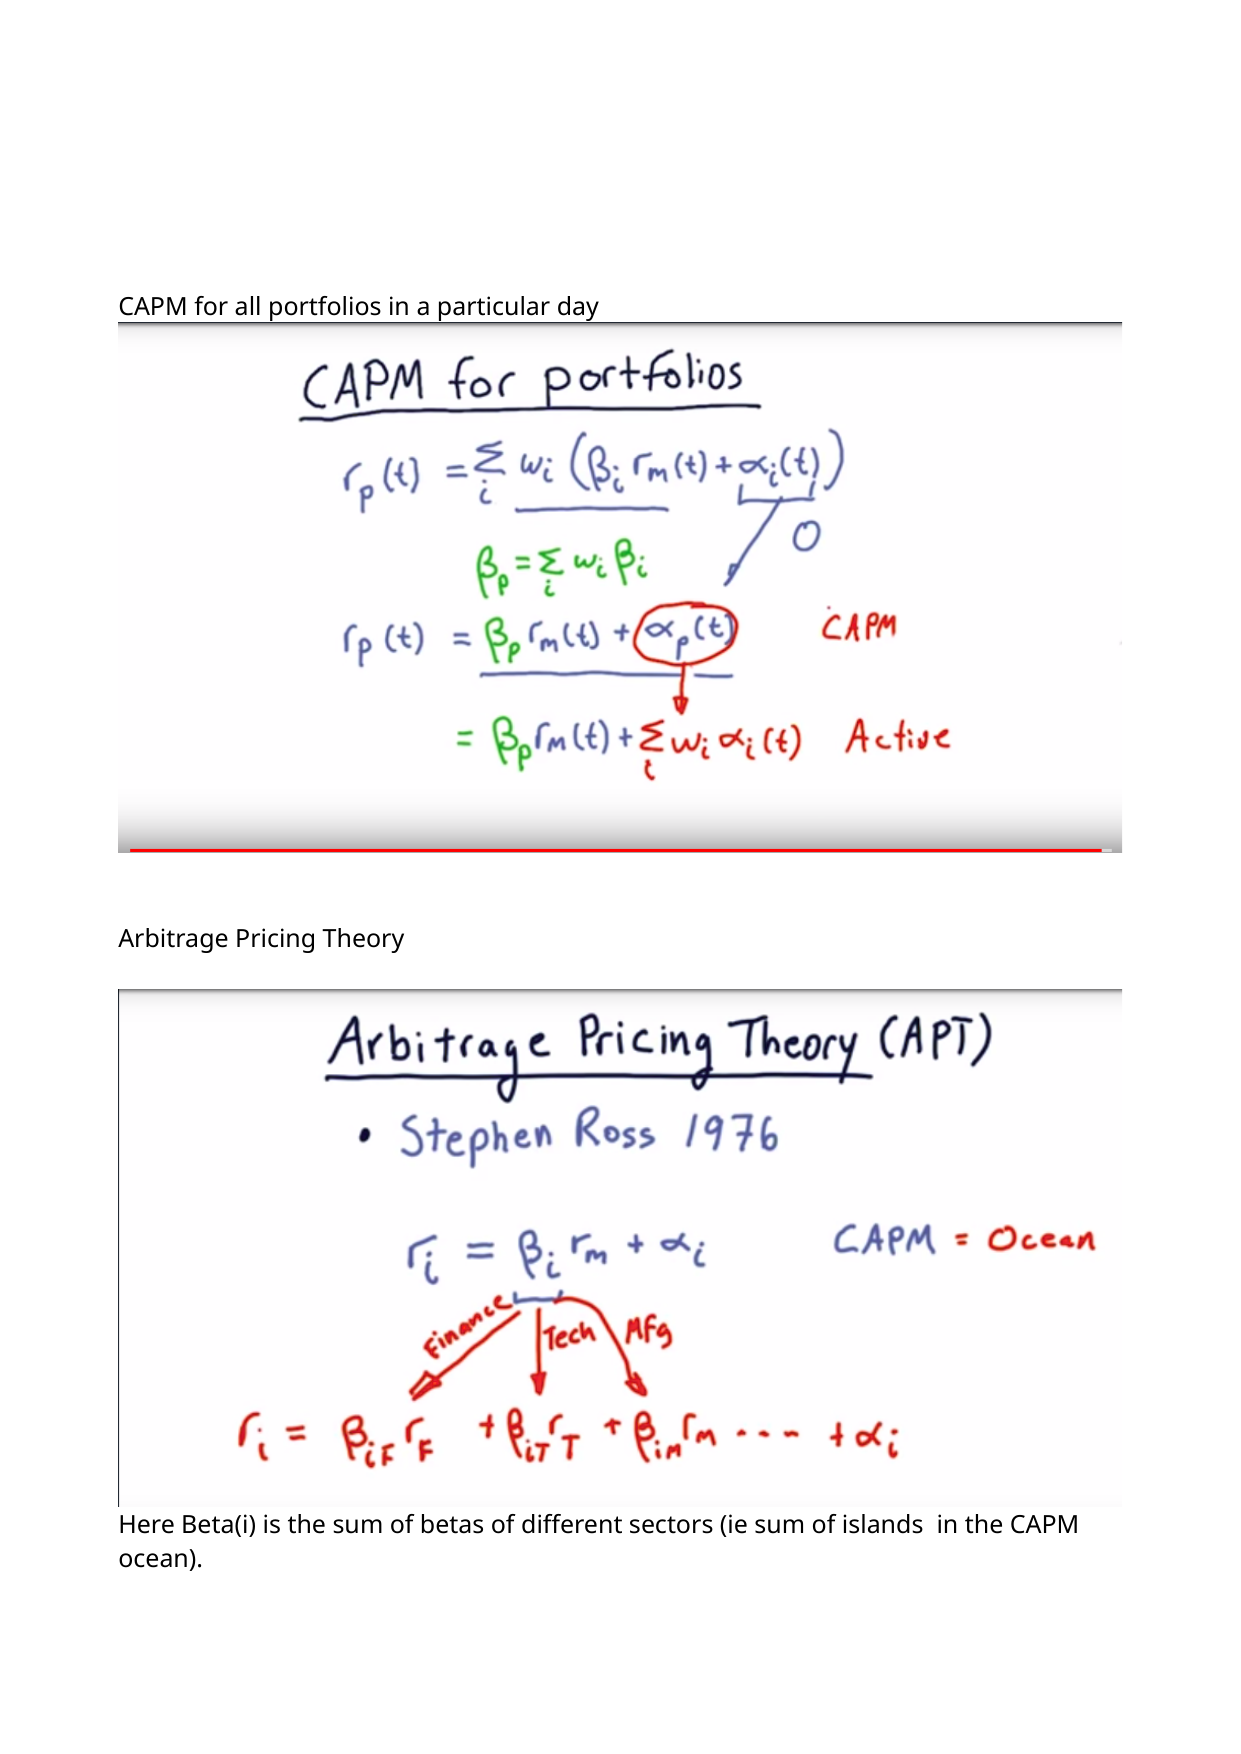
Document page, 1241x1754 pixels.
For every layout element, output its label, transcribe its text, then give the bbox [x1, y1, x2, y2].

picture [118, 989, 1123, 1507]
picture [118, 322, 1123, 853]
text Here Beta(i) is the sum of betas of different sectors (ie sum of islands in the CAPM ocean). [118, 1507, 1122, 1574]
text CAPM for all portfolios in a particular day [118, 288, 1122, 322]
text Arbitrage Pricing Theory [118, 921, 1122, 955]
